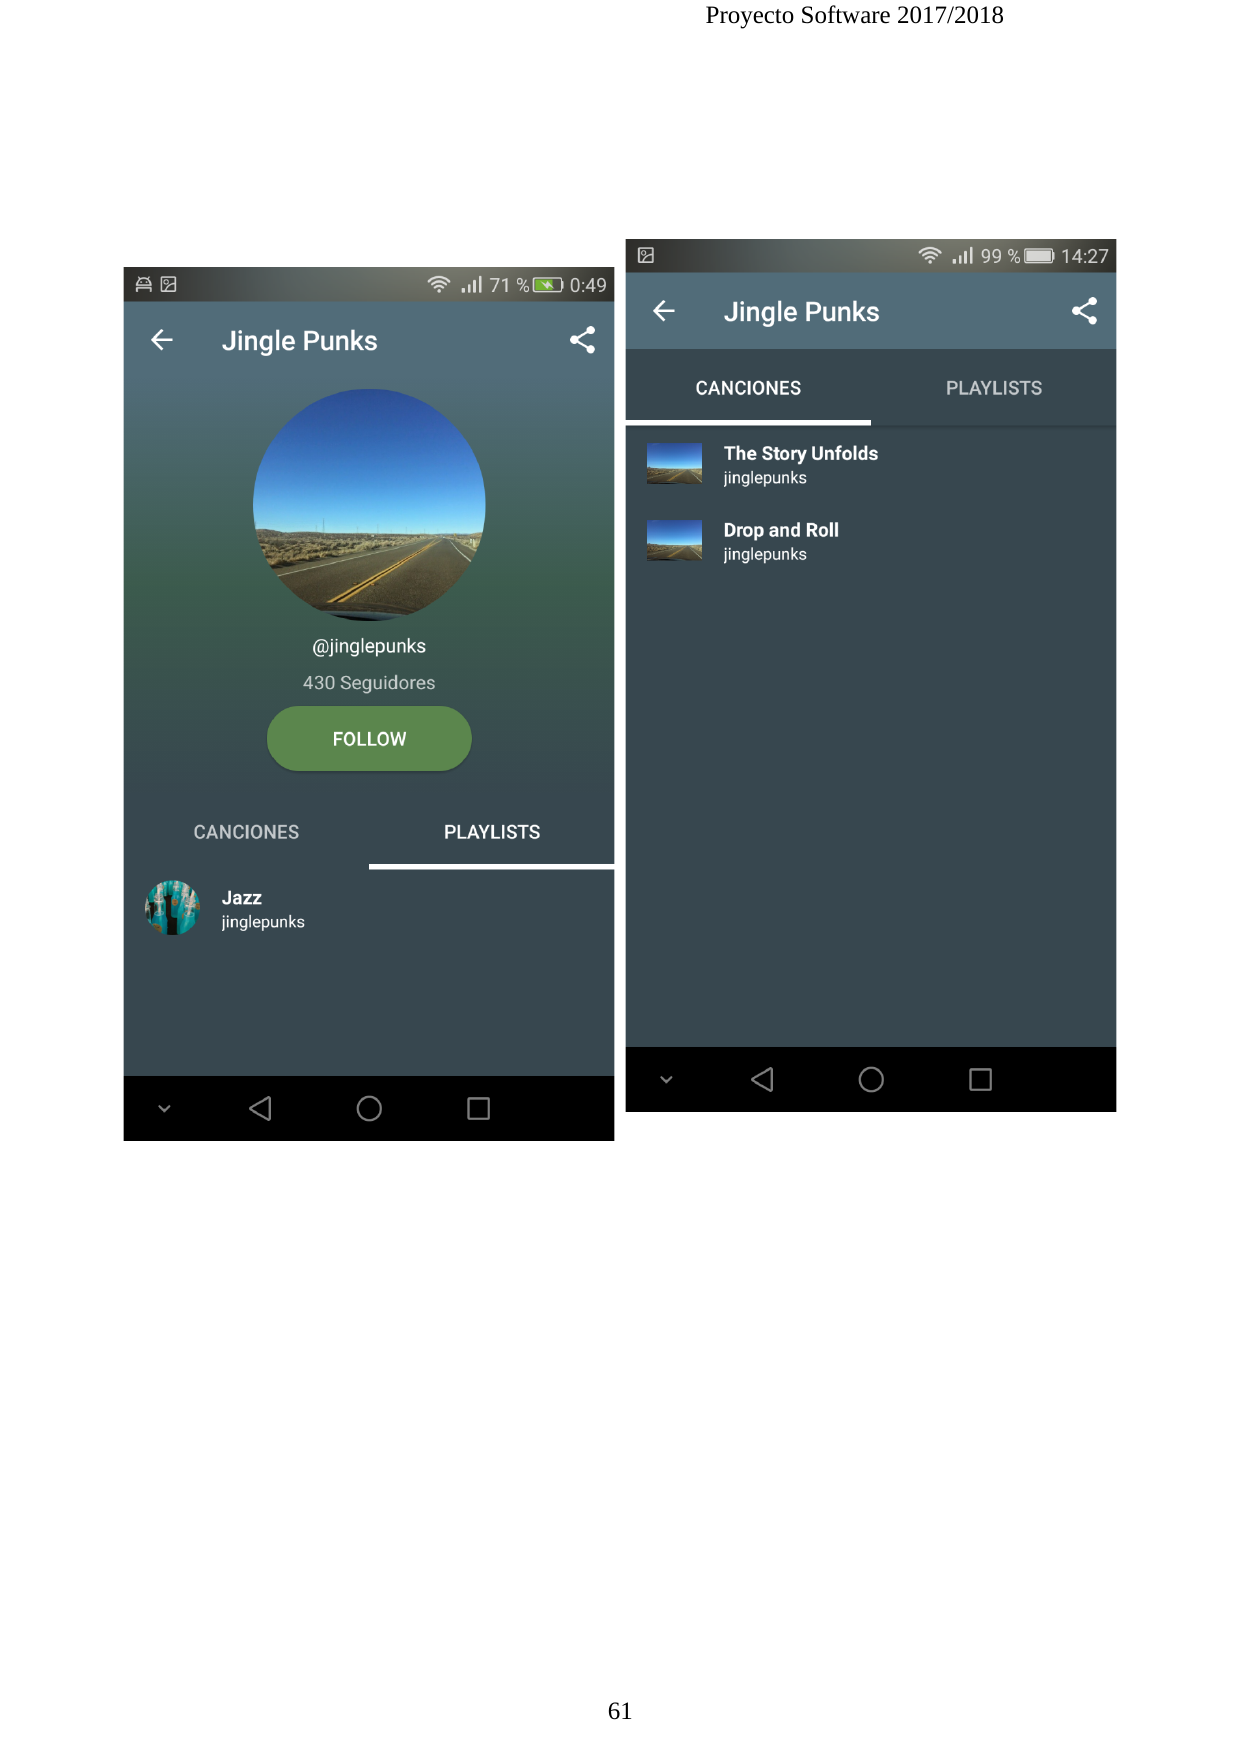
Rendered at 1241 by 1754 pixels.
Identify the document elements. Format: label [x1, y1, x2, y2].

table_cell [118, 118, 620, 1146]
picture [123, 267, 615, 1141]
picture [625, 239, 1117, 1112]
table_cell [620, 118, 1122, 1146]
